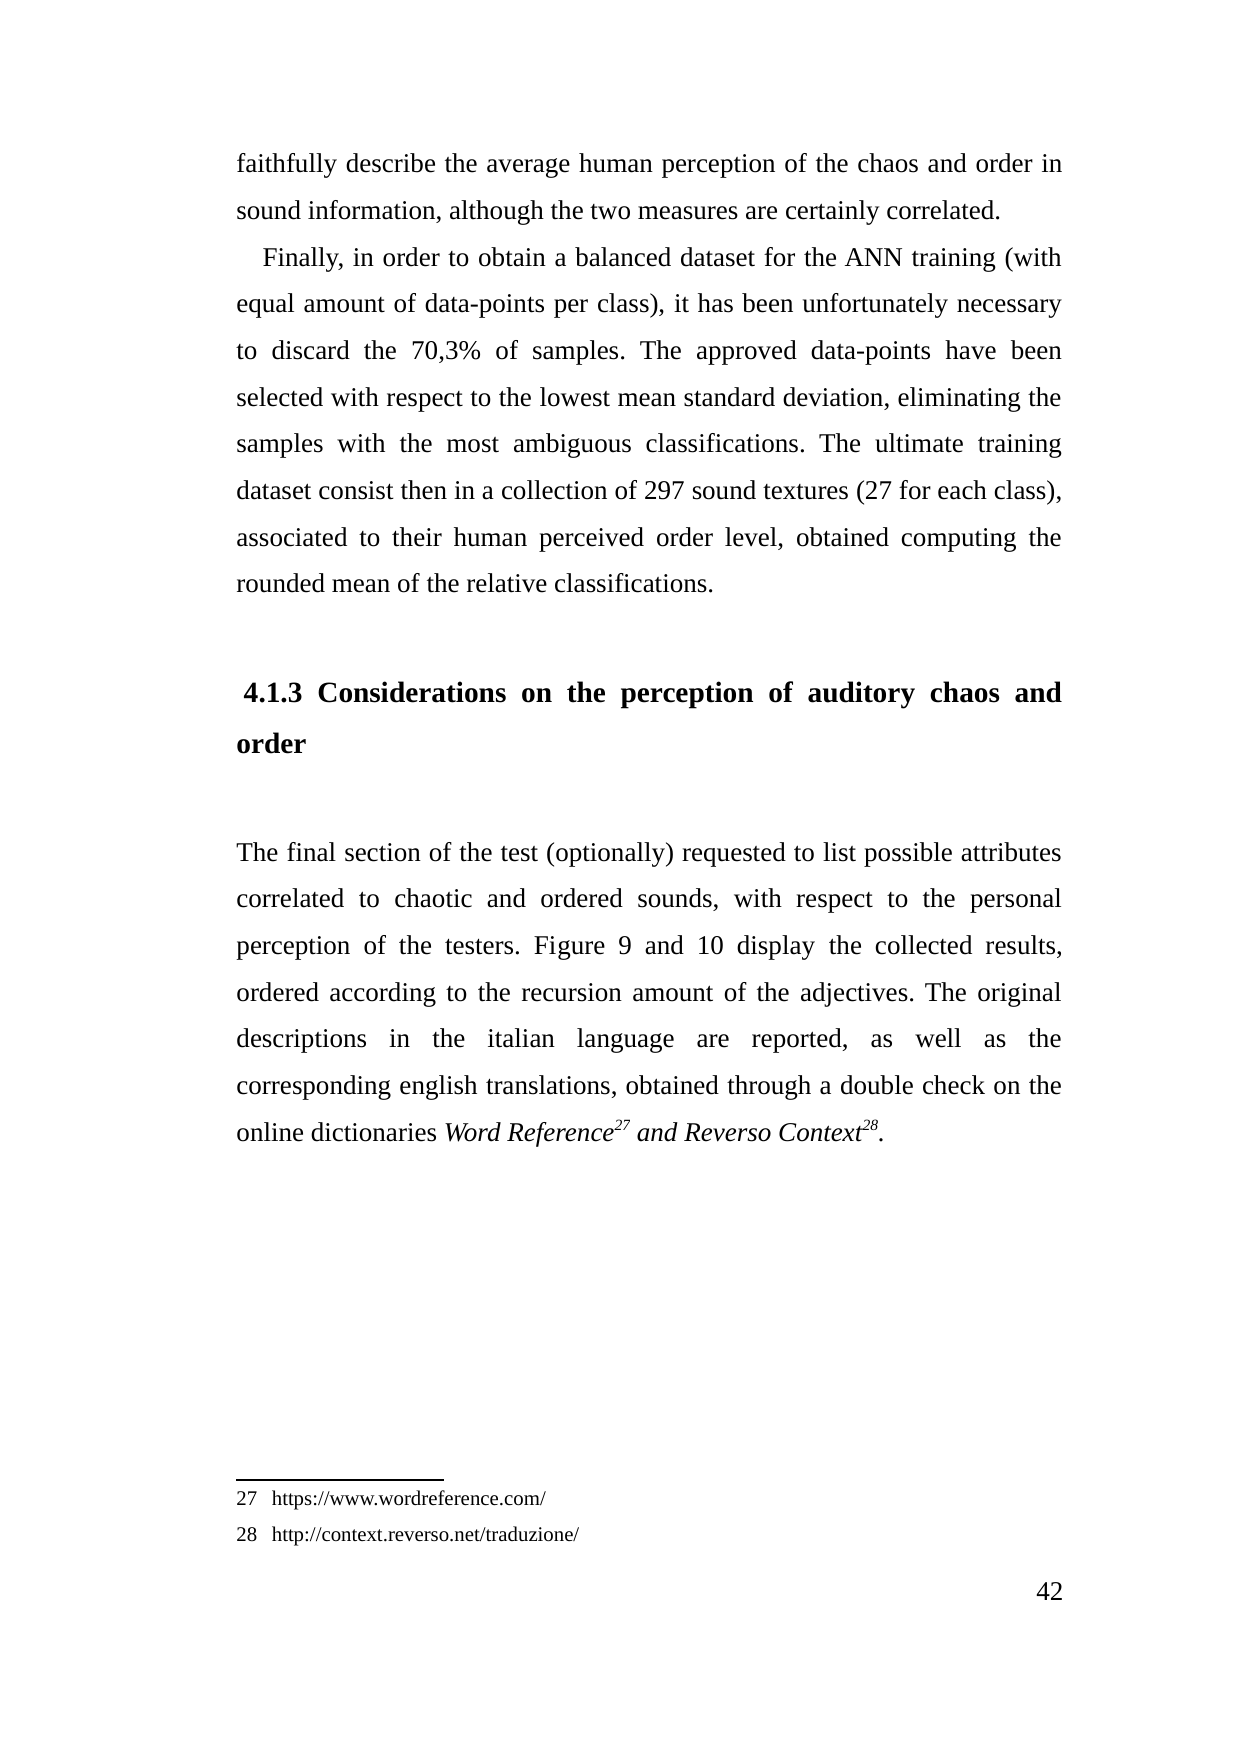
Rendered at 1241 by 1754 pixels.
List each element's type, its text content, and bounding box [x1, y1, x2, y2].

text http://context.reverso.net/traduzione/ [236, 1522, 1063, 1546]
text Finally, in order to obtain a balanced dataset for the ANN training (with equal amount of data-points per class), it has been unfortunately necessary to discard the 70,3% of samples. The approved data-points have been selected with respect to the lowest mean standard deviation, eliminating the samples with the most ambiguous classifications. The ultimate training dataset consist then in a collection of 297 sound textures (27 for each class), associated to their human perceived order level, obtained computing the rounded mean of the relative classifications. [236, 241, 1063, 599]
text https://www.wordreference.com/ [236, 1486, 1063, 1510]
text faithfully describe the average human perception of the chaos and order in sound information, although the two measures are certainly correlated. [236, 148, 1063, 225]
subtitle Considerations on the perception of auditory chaos and order [236, 676, 1063, 760]
text The final section of the test (optionally) requested to list possible attributes correlated to chaotic and ordered sounds, with respect to the personal perception of the testers. Figure 9 and 10 display the collected results, ordered according to the recursion amount of the adjectives. The original descriptions in the italian language are reported, as well as the corresponding english translations, obtained through a double check on the online dictionaries Word Reference and Reverso Context. [236, 836, 1063, 1147]
